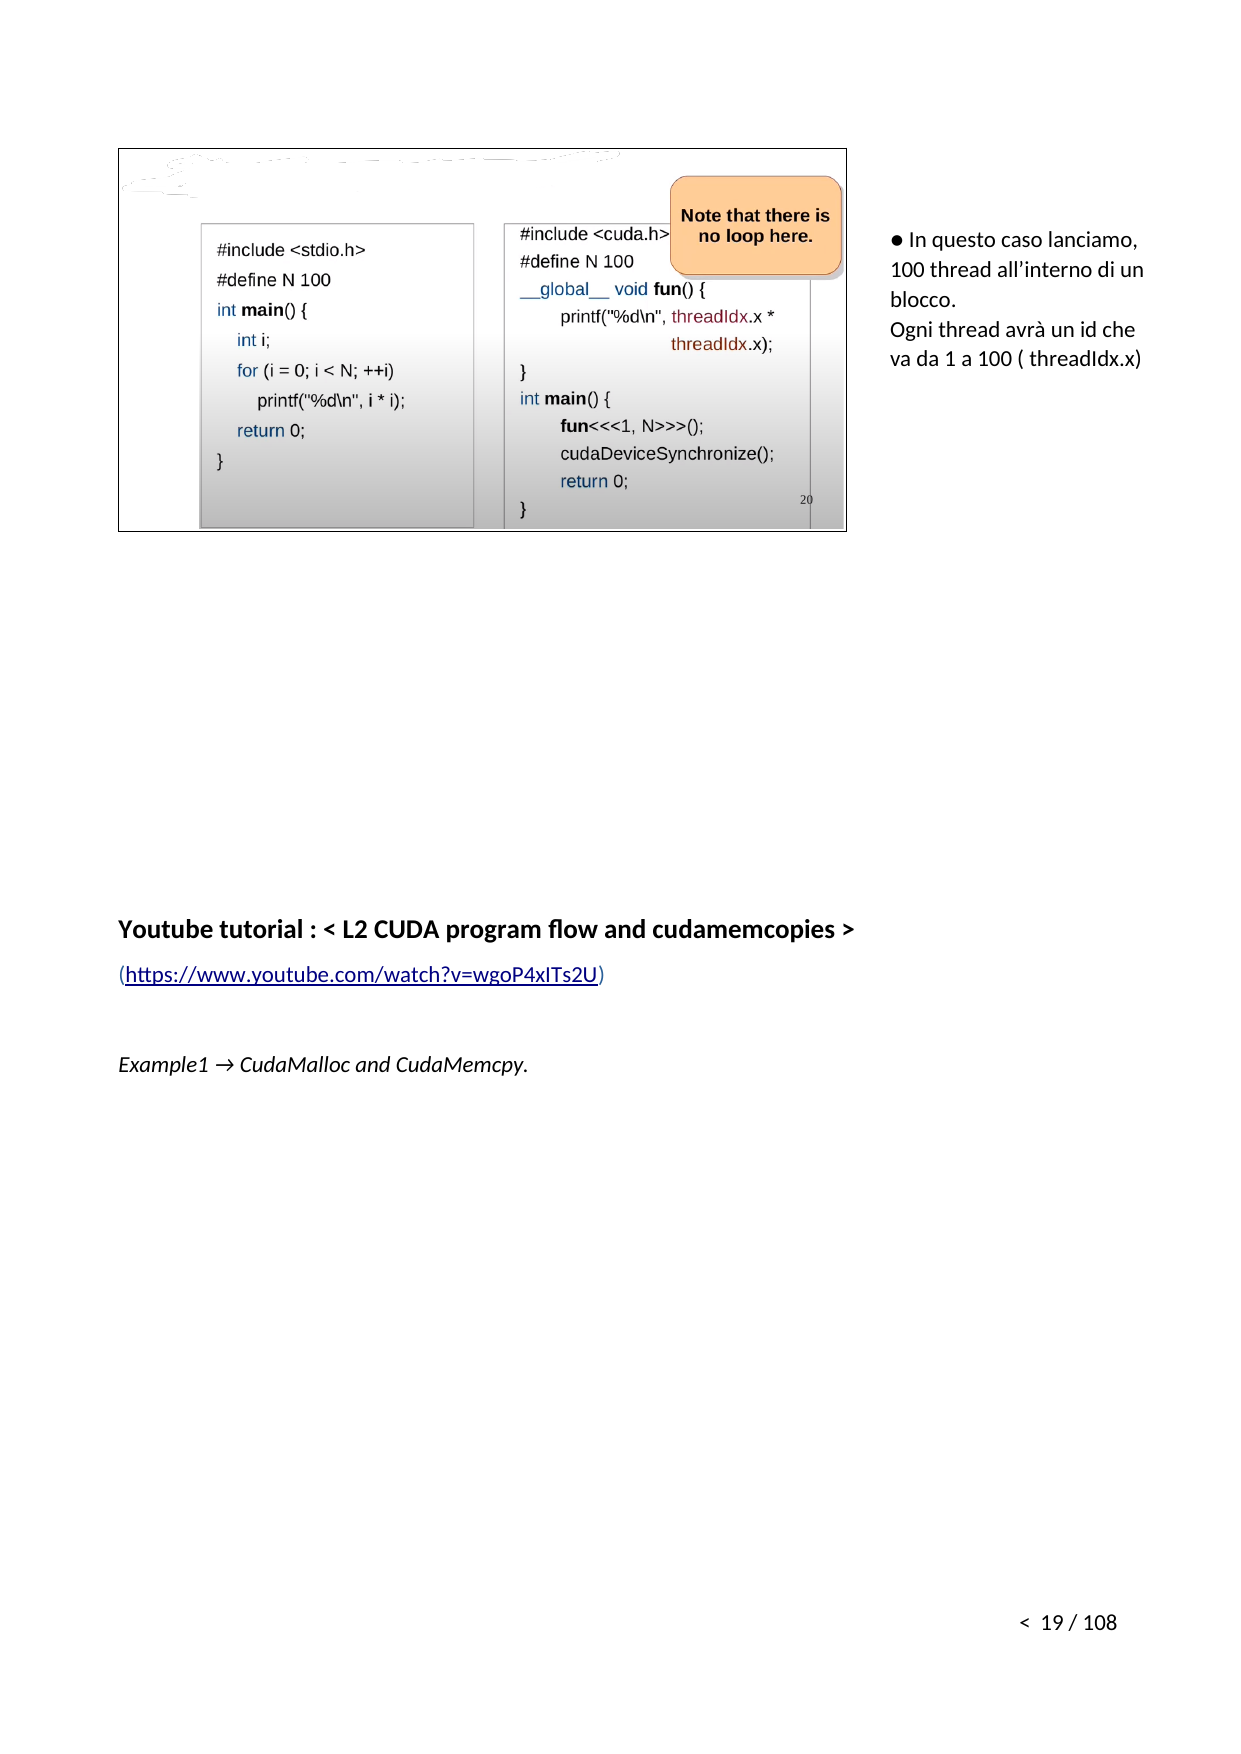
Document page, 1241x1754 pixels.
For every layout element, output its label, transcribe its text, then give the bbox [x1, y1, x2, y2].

subtitle Youtube tutorial : < L2 CUDA program flow and cudamemcopies > [118, 912, 1122, 945]
picture [121, 150, 844, 529]
text Example1 → CudaMalloc and CudaMemcpy. [118, 1050, 1122, 1078]
text (https://www.youtube.com/watch?v=wgoP4xITs2U) [118, 960, 1122, 988]
